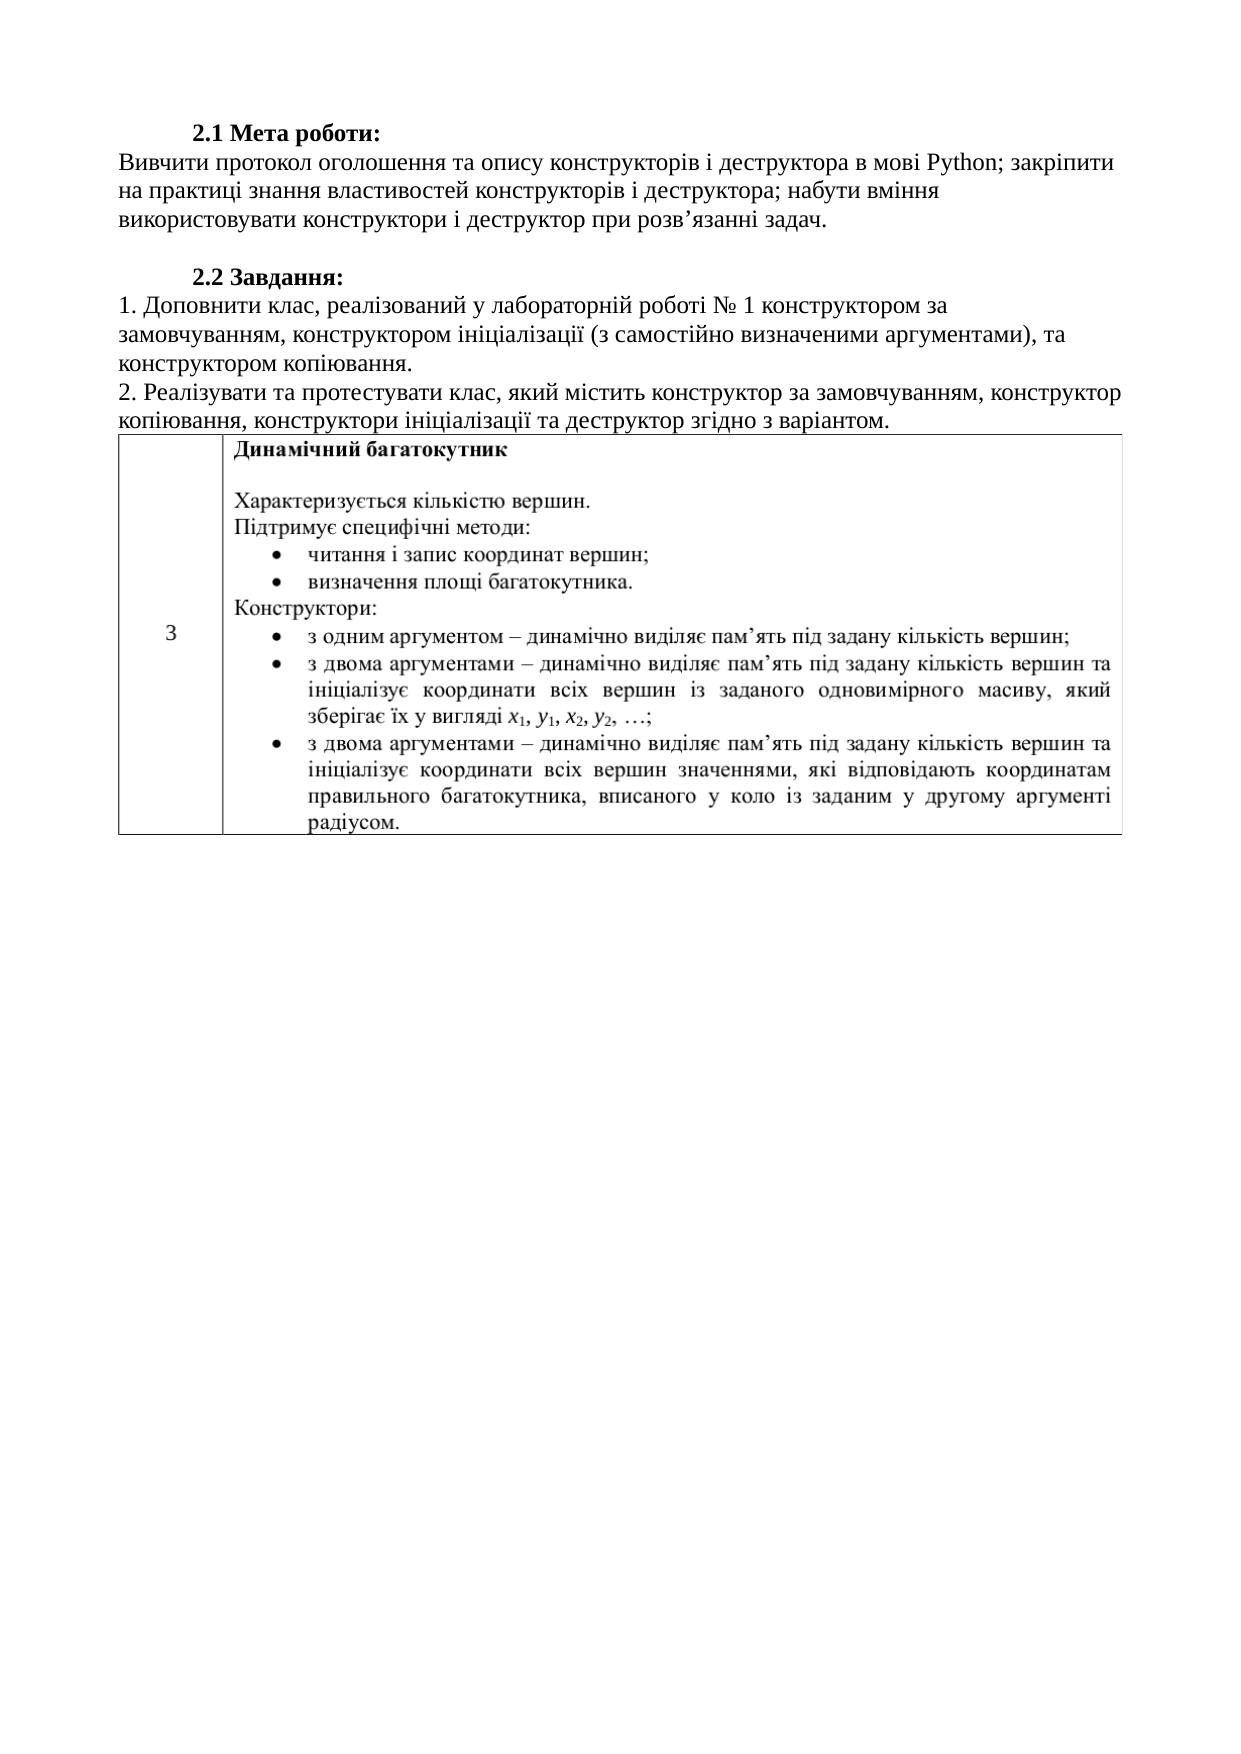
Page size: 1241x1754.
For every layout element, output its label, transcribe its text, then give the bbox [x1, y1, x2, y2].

text 2.2 Завдання: [118, 262, 1122, 291]
picture [118, 434, 1123, 835]
text 2.1 Мета роботи: [118, 118, 1122, 147]
text 2. Реалізувати та протестувати клас, який містить конструктор за замовчуванням, конструктор копіювання, конструктори ініціалізації та деструктор згідно з варіантом. [118, 377, 1122, 434]
text Вивчити протокол оголошення та опису конструкторів і деструктора в мові Python; закріпити на практиці знання властивостей конструкторів і деструктора; набути вміння використовувати конструктори і деструктор при розв’язанні задач. [118, 147, 1122, 233]
text 1. Доповнити клас, реалізований у лабораторній роботі № 1 конструктором за замовчуванням, конструктором ініціалізації (з самостійно визначеними аргументами), та конструктором копіювання. [118, 291, 1122, 377]
